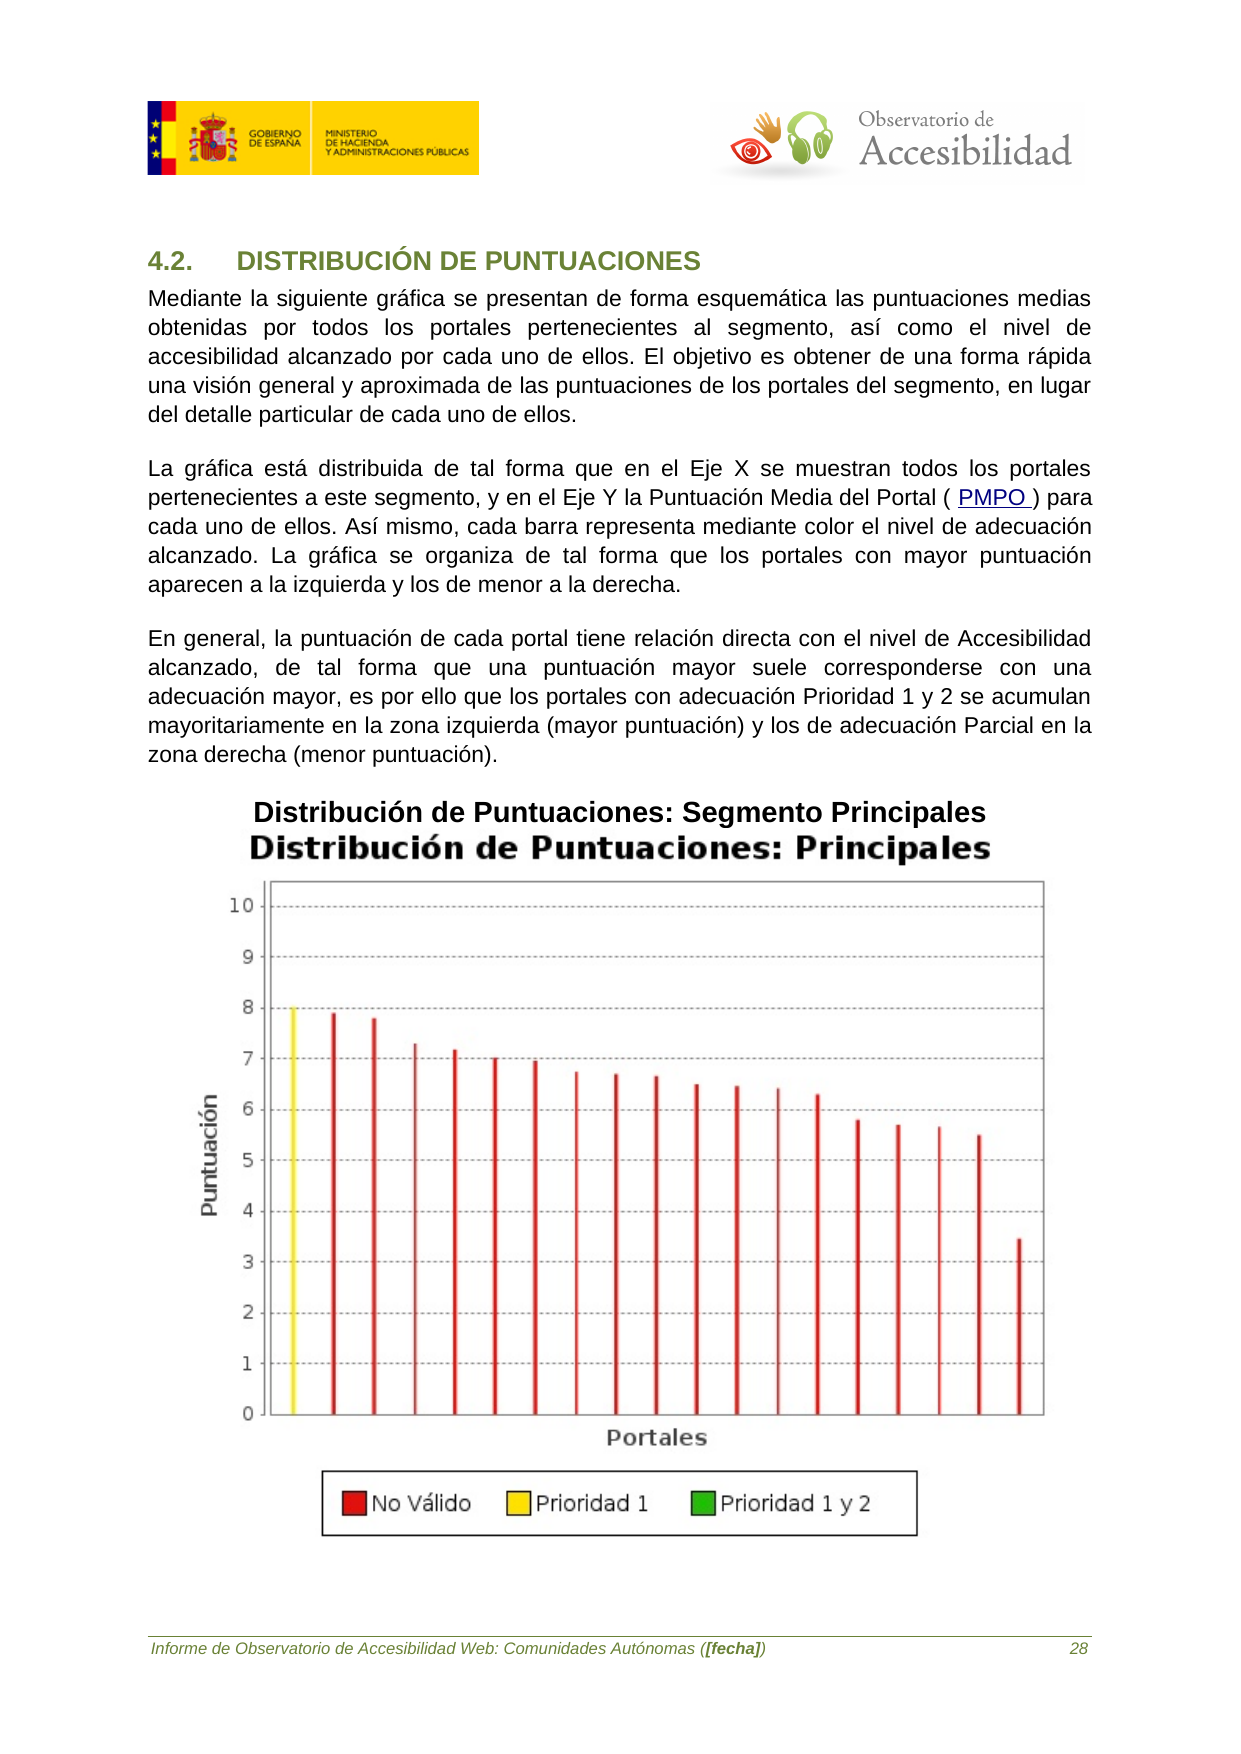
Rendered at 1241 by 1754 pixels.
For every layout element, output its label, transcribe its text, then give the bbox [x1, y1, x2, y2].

picture [710, 102, 1086, 185]
picture [147, 101, 479, 175]
text Mediante la siguiente gráfica se presentan de forma esquemática las puntuaciones medias obtenidas por todos los portales pertenecientes al segmento, así como el nivel de accesibilidad alcanzado por cada uno de ellos. El objetivo es obtener de una forma rápida una visión general y aproximada de las puntuaciones de los portales del segmento, en lugar del detalle particular de cada uno de ellos. [148, 285, 1092, 427]
picture [178, 828, 1062, 1538]
text En general, la puntuación de cada portal tiene relación directa con el nivel de Accesibilidad alcanzado, de tal forma que una puntuación mayor suele corresponderse con una adecuación mayor, es por ello que los portales con adecuación Prioridad 1 y 2 se acumulan mayoritariamente en la zona izquierda (mayor puntuación) y los de adecuación Parcial en la zona derecha (menor puntuación). [148, 625, 1092, 767]
subtitle Distribución de puntuaciones [148, 245, 1092, 276]
text Distribución de Puntuaciones: Segmento Principales [148, 795, 1092, 828]
text La gráfica está distribuida de tal forma que en el Eje X se muestran todos los portales pertenecientes a este segmento, y en el Eje Y la Puntuación Media del Portal ( PMPO ) para cada uno de ellos. Así mismo, cada barra representa mediante color el nivel de adecuación alcanzado. La gráfica se organiza de tal forma que los portales con mayor puntuación aparecen a la izquierda y los de menor a la derecha. [148, 455, 1092, 597]
